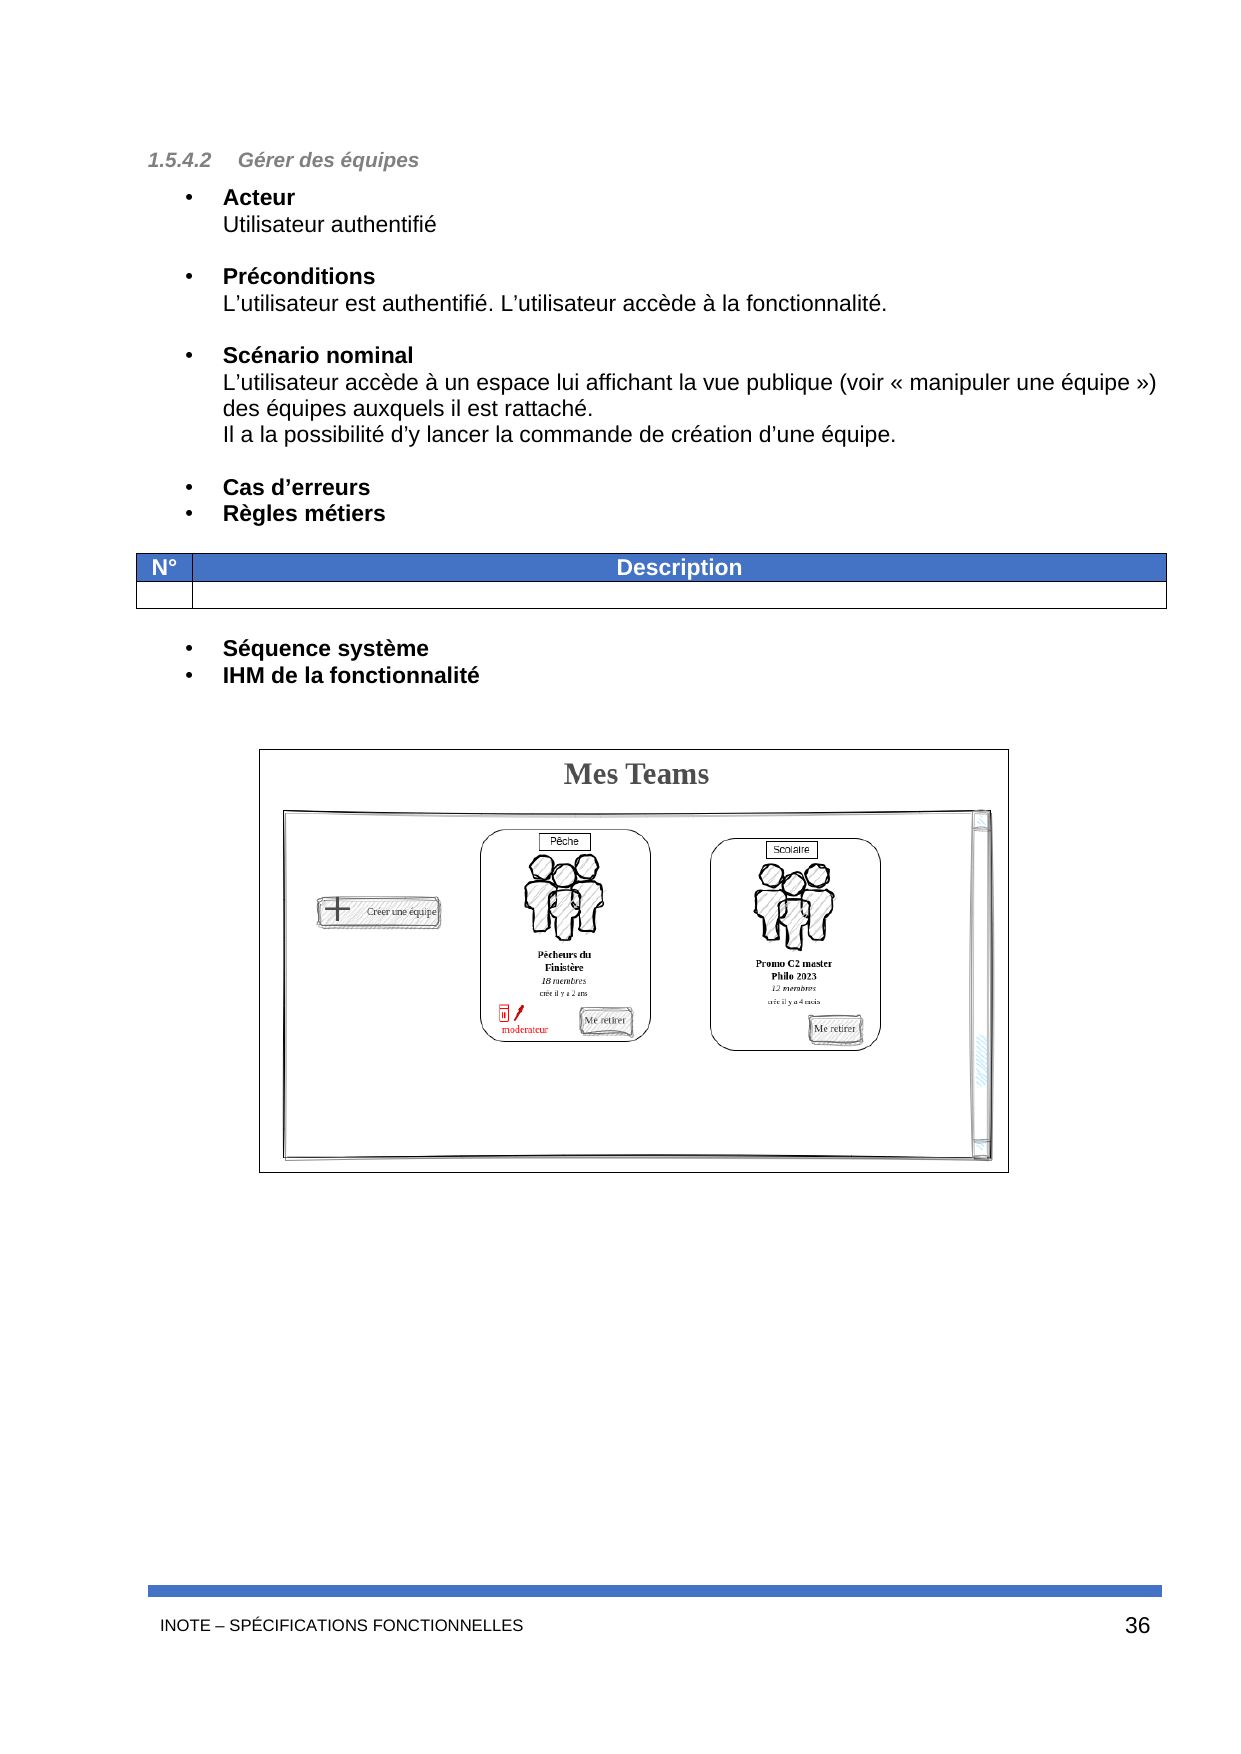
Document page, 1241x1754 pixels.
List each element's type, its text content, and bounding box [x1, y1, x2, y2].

list Il a la possibilité d’y lancer la commande de création d’une équipe. [185, 421, 1162, 448]
table_header N° [137, 554, 192, 581]
list Scénario nominal [185, 342, 1162, 369]
list Acteur [185, 184, 1162, 211]
list Règles métiers [185, 500, 1162, 527]
subtitle Gérer des équipes [148, 148, 1162, 172]
picture [262, 752, 1005, 1170]
table_header Description [193, 554, 1166, 581]
list Cas d’erreurs [185, 474, 1162, 500]
table_cell [137, 582, 192, 608]
table_cell [193, 582, 1166, 608]
list Séquence système [185, 635, 1162, 662]
list Utilisateur authentifié [185, 211, 1162, 237]
list L’utilisateur est authentifié. L’utilisateur accède à la fonctionnalité. [185, 289, 1162, 316]
list IHM de la fonctionnalité [185, 662, 1162, 688]
list Préconditions [185, 263, 1162, 289]
list L’utilisateur accède à un espace lui affichant la vue publique (voir « manipuler une équipe ») des équipes auxquels il est rattaché. [185, 369, 1162, 421]
